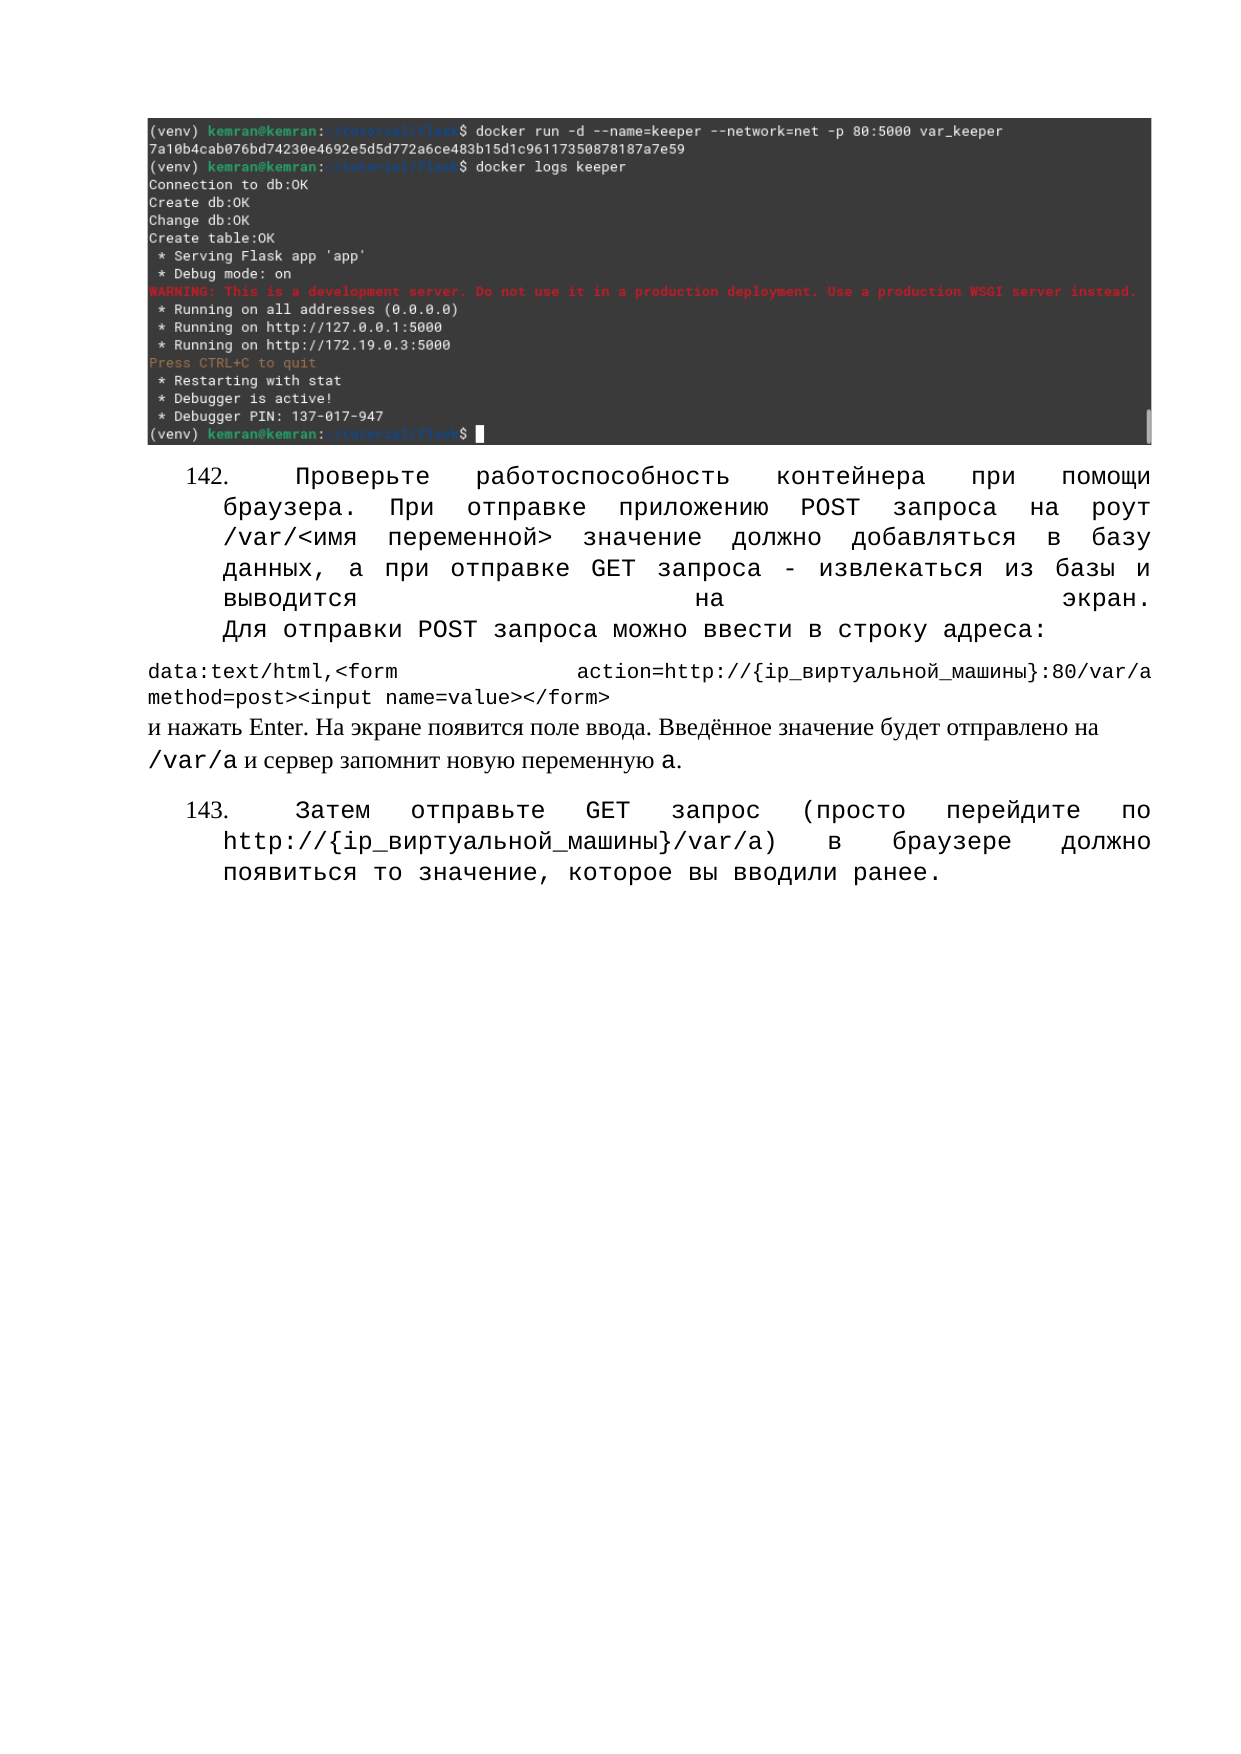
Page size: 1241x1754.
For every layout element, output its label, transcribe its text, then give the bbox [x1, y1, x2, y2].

list Проверьте работоспособность контейнера при помощи браузера. При отправке приложению POST запроса на роут /var/<имя переменной> значение должно добавляться в базу данных, а при отправке GET запроса - извлекаться из базы и выводится на экран. Для отправки POST запроса можно ввести в строку адреса: [185, 461, 1152, 645]
picture [147, 118, 1152, 445]
text data:text/html,<form action=http://{ip_виртуальной_машины}:80/var/a method=post><input name=value></form> [148, 661, 1152, 711]
list Затем отправьте GET запрос (просто перейдите по http://{ip_виртуальной_машины}/var/a) в браузере должно появиться то значение, которое вы вводили ранее. [185, 796, 1152, 887]
text и нажать Enter. На экране появится поле ввода. Введённое значение будет отправлено на /var/a и сервер запомнит новую переменную a. [148, 712, 1152, 776]
